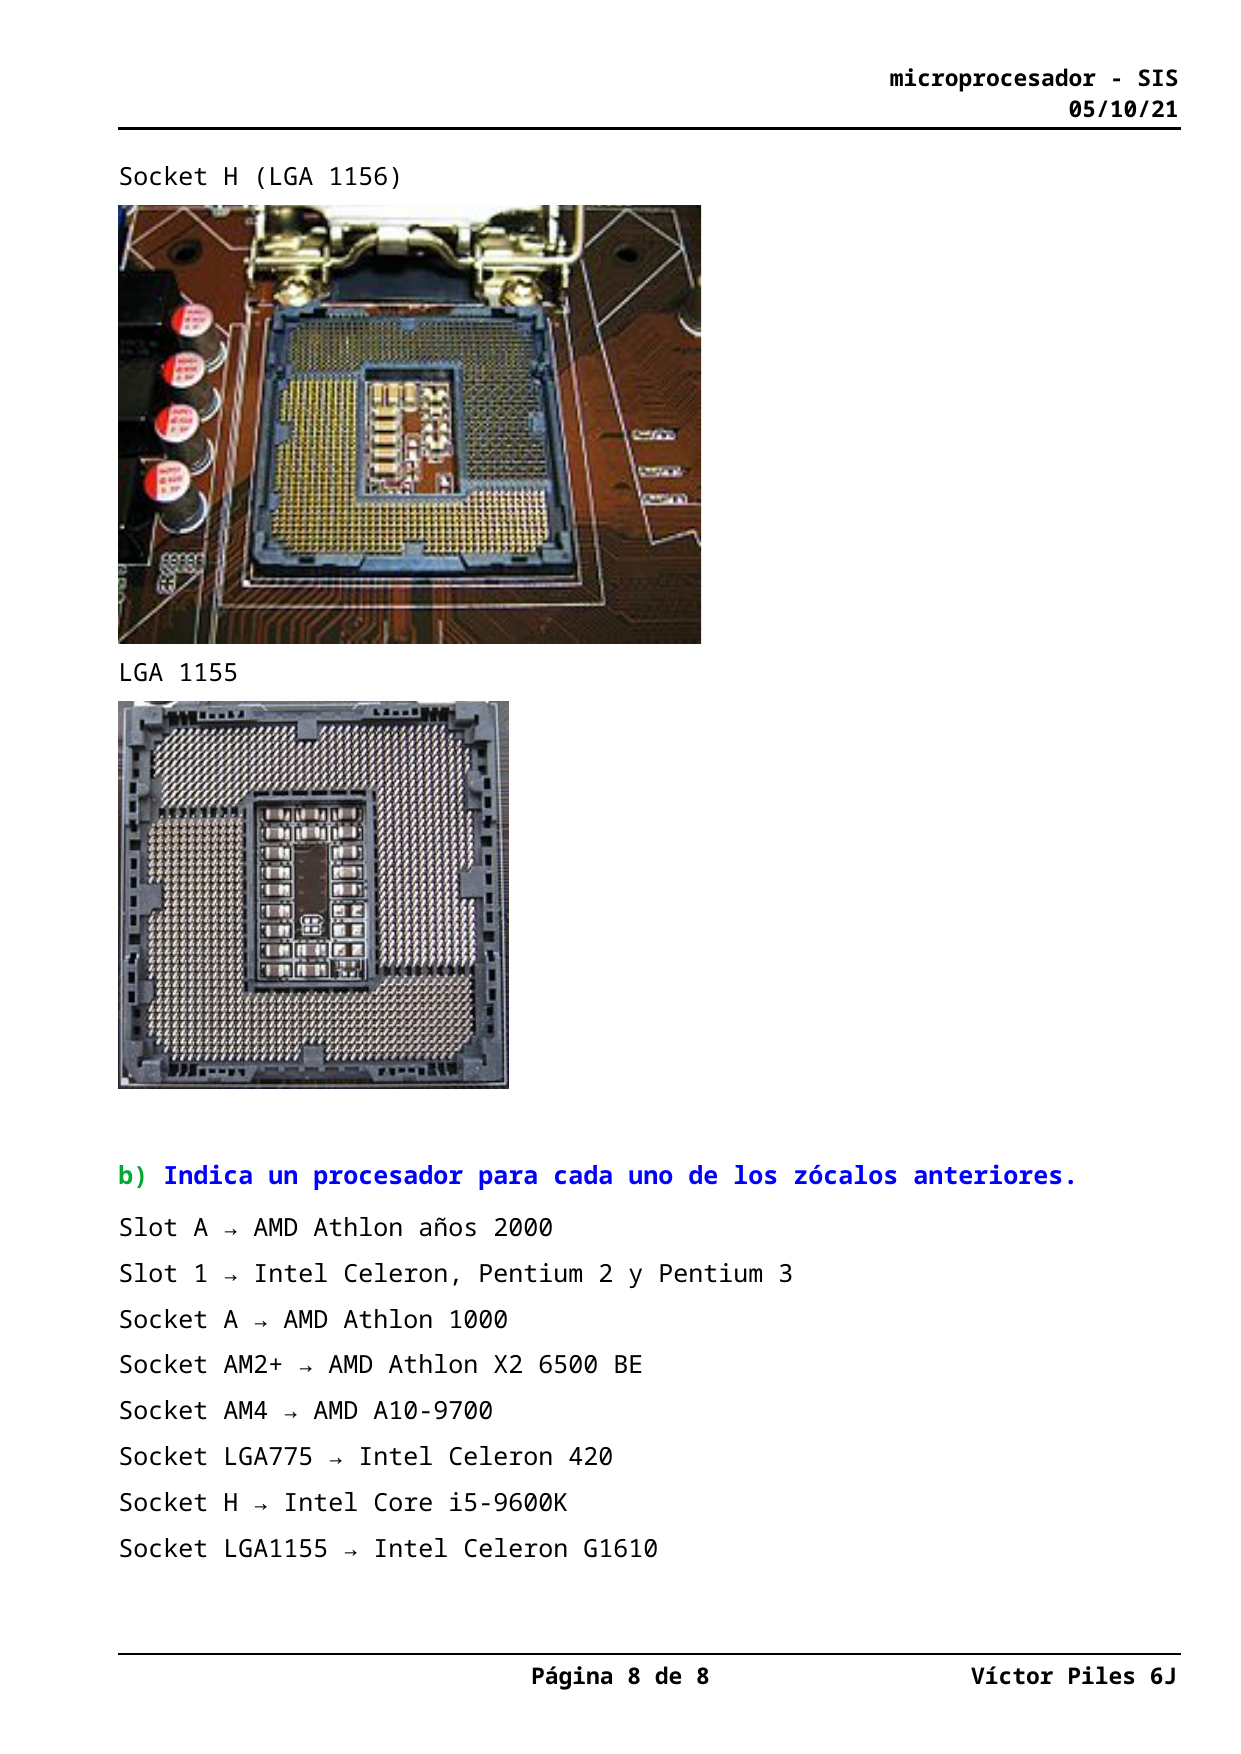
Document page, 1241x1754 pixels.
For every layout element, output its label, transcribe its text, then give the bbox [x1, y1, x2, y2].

text Socket AM2+ → AMD Athlon X2 6500 BE [118, 1347, 1181, 1381]
text Socket AM4 → AMD A10-9700 [118, 1393, 1181, 1427]
picture [118, 205, 702, 644]
text Socket LGA1155 → Intel Celeron G1610 [118, 1531, 1181, 1564]
text Socket H → Intel Core i5-9600K [118, 1485, 1181, 1519]
text Slot A → AMD Athlon años 2000 [118, 1210, 1181, 1244]
picture [118, 701, 509, 1089]
text b) Indica un procesador para cada uno de los zócalos anteriores. [118, 1158, 1181, 1192]
text Slot 1 → Intel Celeron, Pentium 2 y Pentium 3 [118, 1256, 1181, 1289]
text Socket H (LGA 1156) [118, 159, 1181, 193]
text LGA 1155 [118, 655, 1181, 689]
text Socket A → AMD Athlon 1000 [118, 1301, 1181, 1335]
text Socket LGA775 → Intel Celeron 420 [118, 1439, 1181, 1473]
